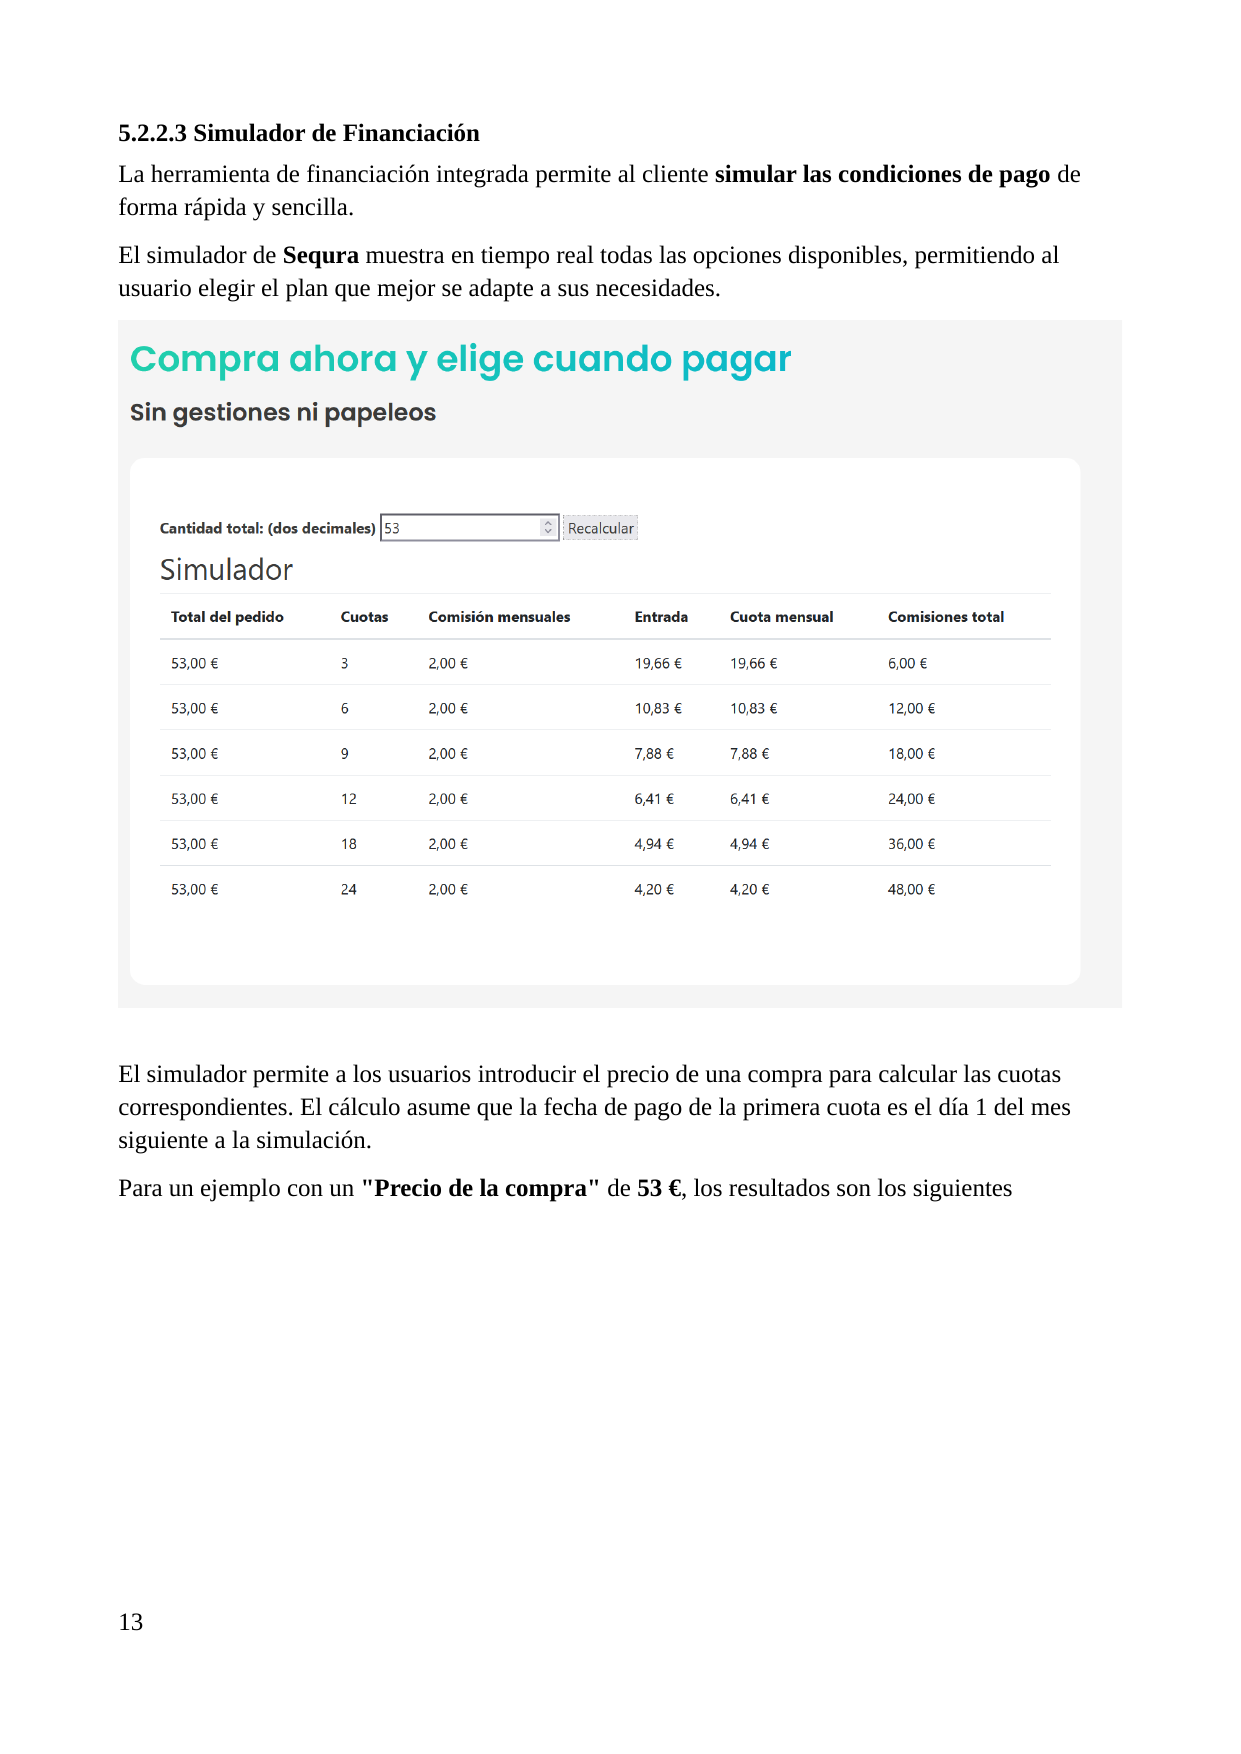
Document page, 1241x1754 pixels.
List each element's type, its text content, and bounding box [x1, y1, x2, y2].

text El simulador permite a los usuarios introducir el precio de una compra para calcular las cuotas correspondientes. El cálculo asume que la fecha de pago de la primera cuota es el día 1 del mes siguiente a la simulación. [118, 1059, 1122, 1154]
subtitle 5.2.2.3 Simulador de Financiación [118, 118, 1122, 147]
picture [118, 320, 1123, 1008]
text Para un ejemplo con un "Precio de la compra" de 53 €, los resultados son los siguientes [118, 1173, 1122, 1202]
text La herramienta de financiación integrada permite al cliente simular las condiciones de pago de forma rápida y sencilla. [118, 159, 1122, 221]
text El simulador de Sequra muestra en tiempo real todas las opciones disponibles, permitiendo al usuario elegir el plan que mejor se adapte a sus necesidades. [118, 240, 1122, 302]
